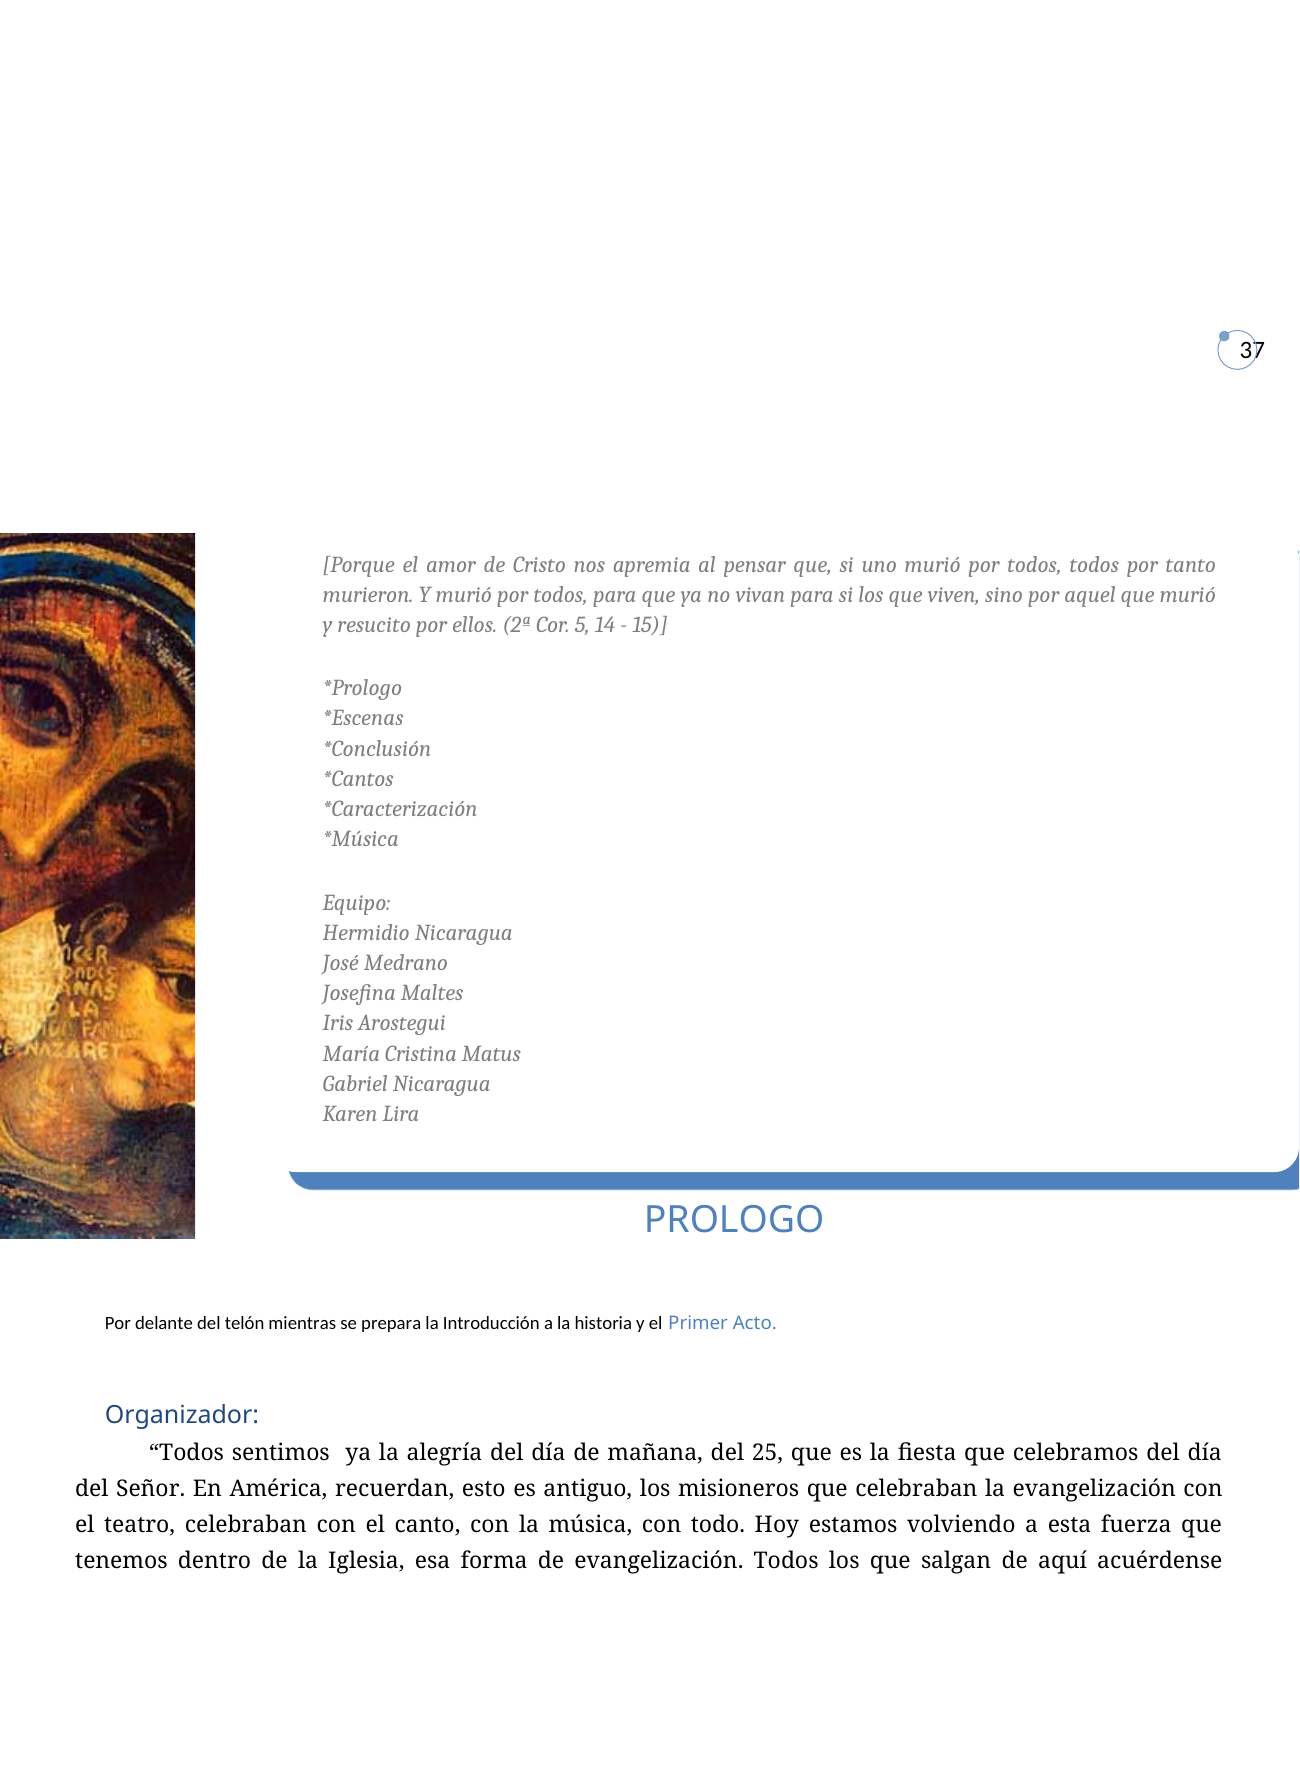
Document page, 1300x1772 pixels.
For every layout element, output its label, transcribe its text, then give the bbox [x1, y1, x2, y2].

text Por delante del telón mientras se prepara la Introducción a la historia y el Primer Acto. [104, 1309, 1224, 1335]
text Organizador: [75, 1397, 1224, 1431]
picture [0, 533, 195, 1239]
text “Todos sentimos ya la alegría del día de mañana, del 25, que es la fiesta que celebramos del día del Señor. En América, recuerdan, esto es antiguo, los misioneros que celebraban la evangelización con el teatro, celebraban con el canto, con la música, con todo. Hoy estamos volviendo a esta fuerza que tenemos dentro de la Iglesia, esa forma de evangelización. Todos los que salgan de aquí acuérdense [75, 1436, 1224, 1575]
text PROLOGO [104, 674, 1224, 1243]
